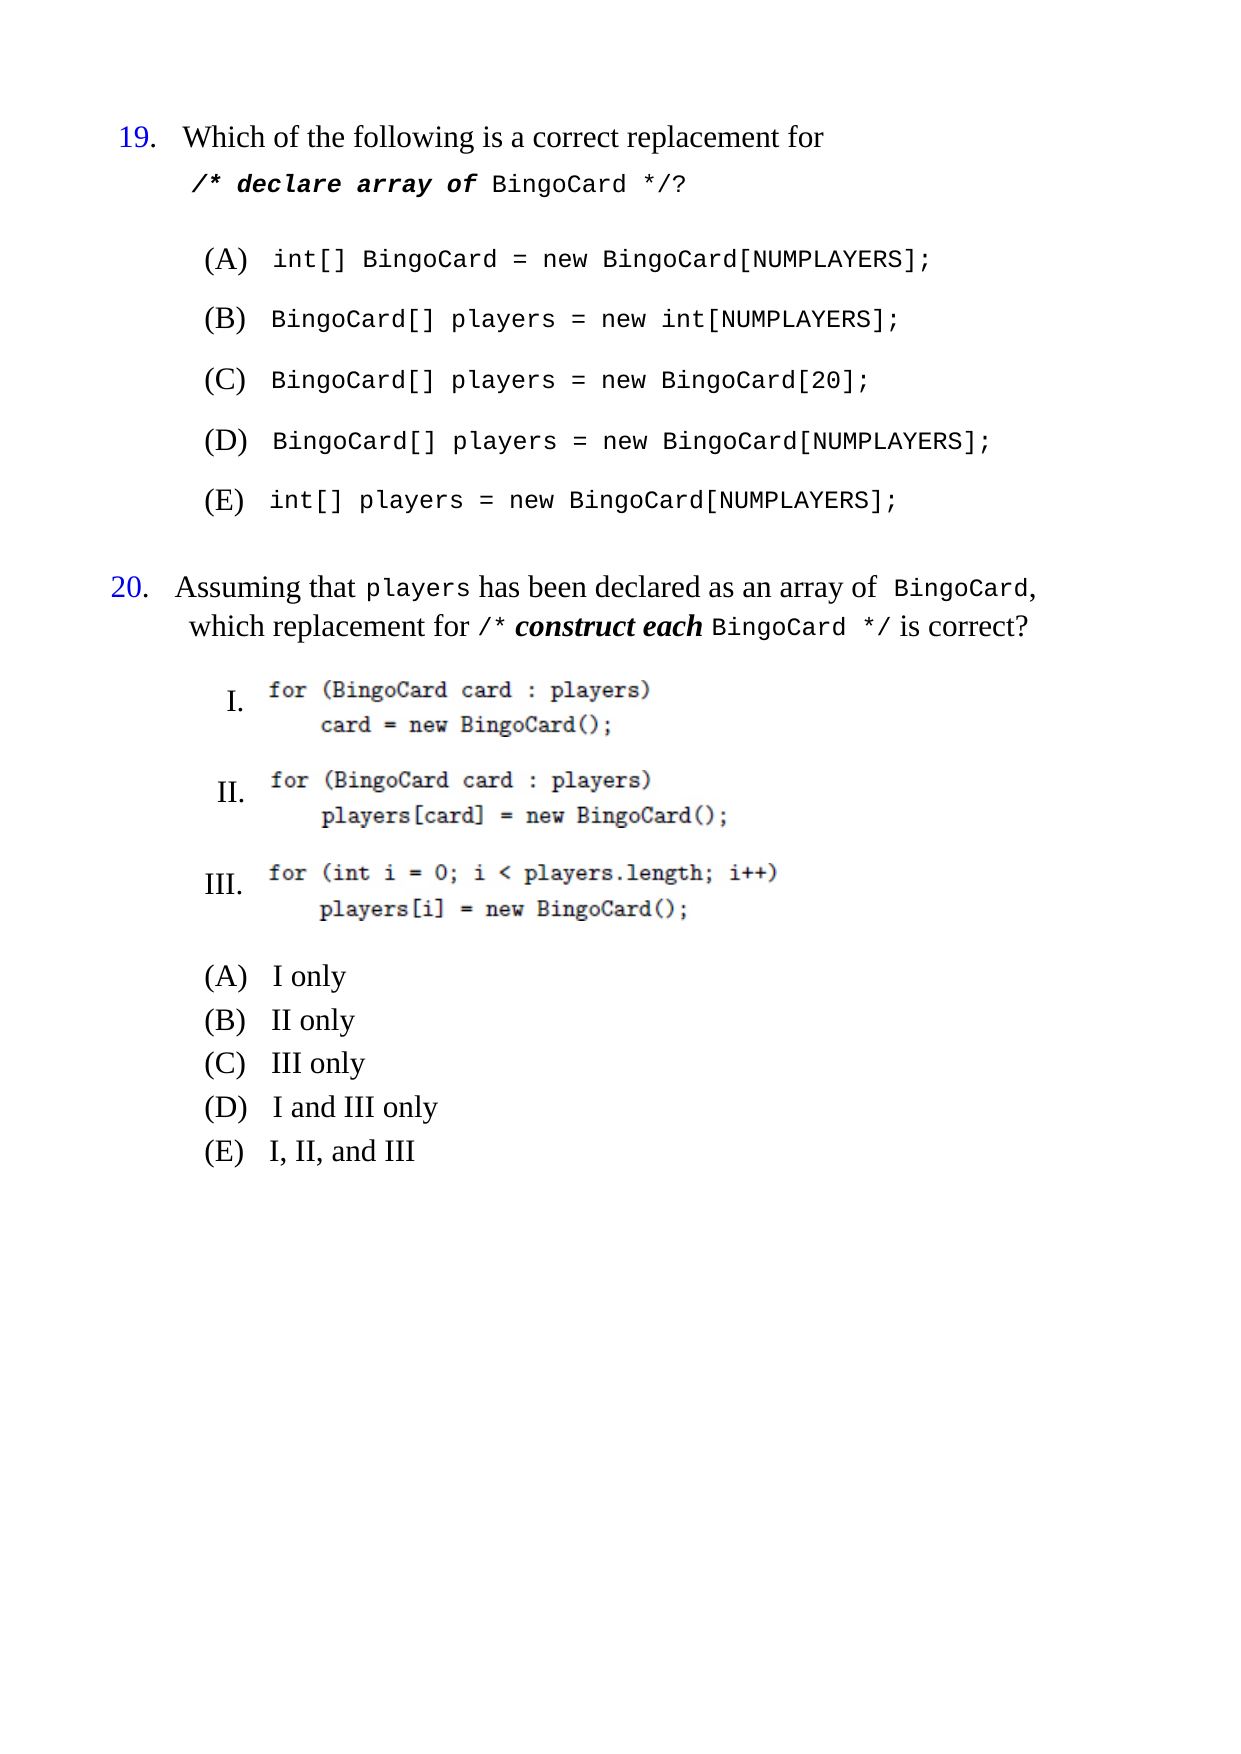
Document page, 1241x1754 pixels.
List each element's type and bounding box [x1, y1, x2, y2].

picture [270, 770, 727, 828]
picture [268, 863, 777, 921]
picture [268, 680, 651, 737]
